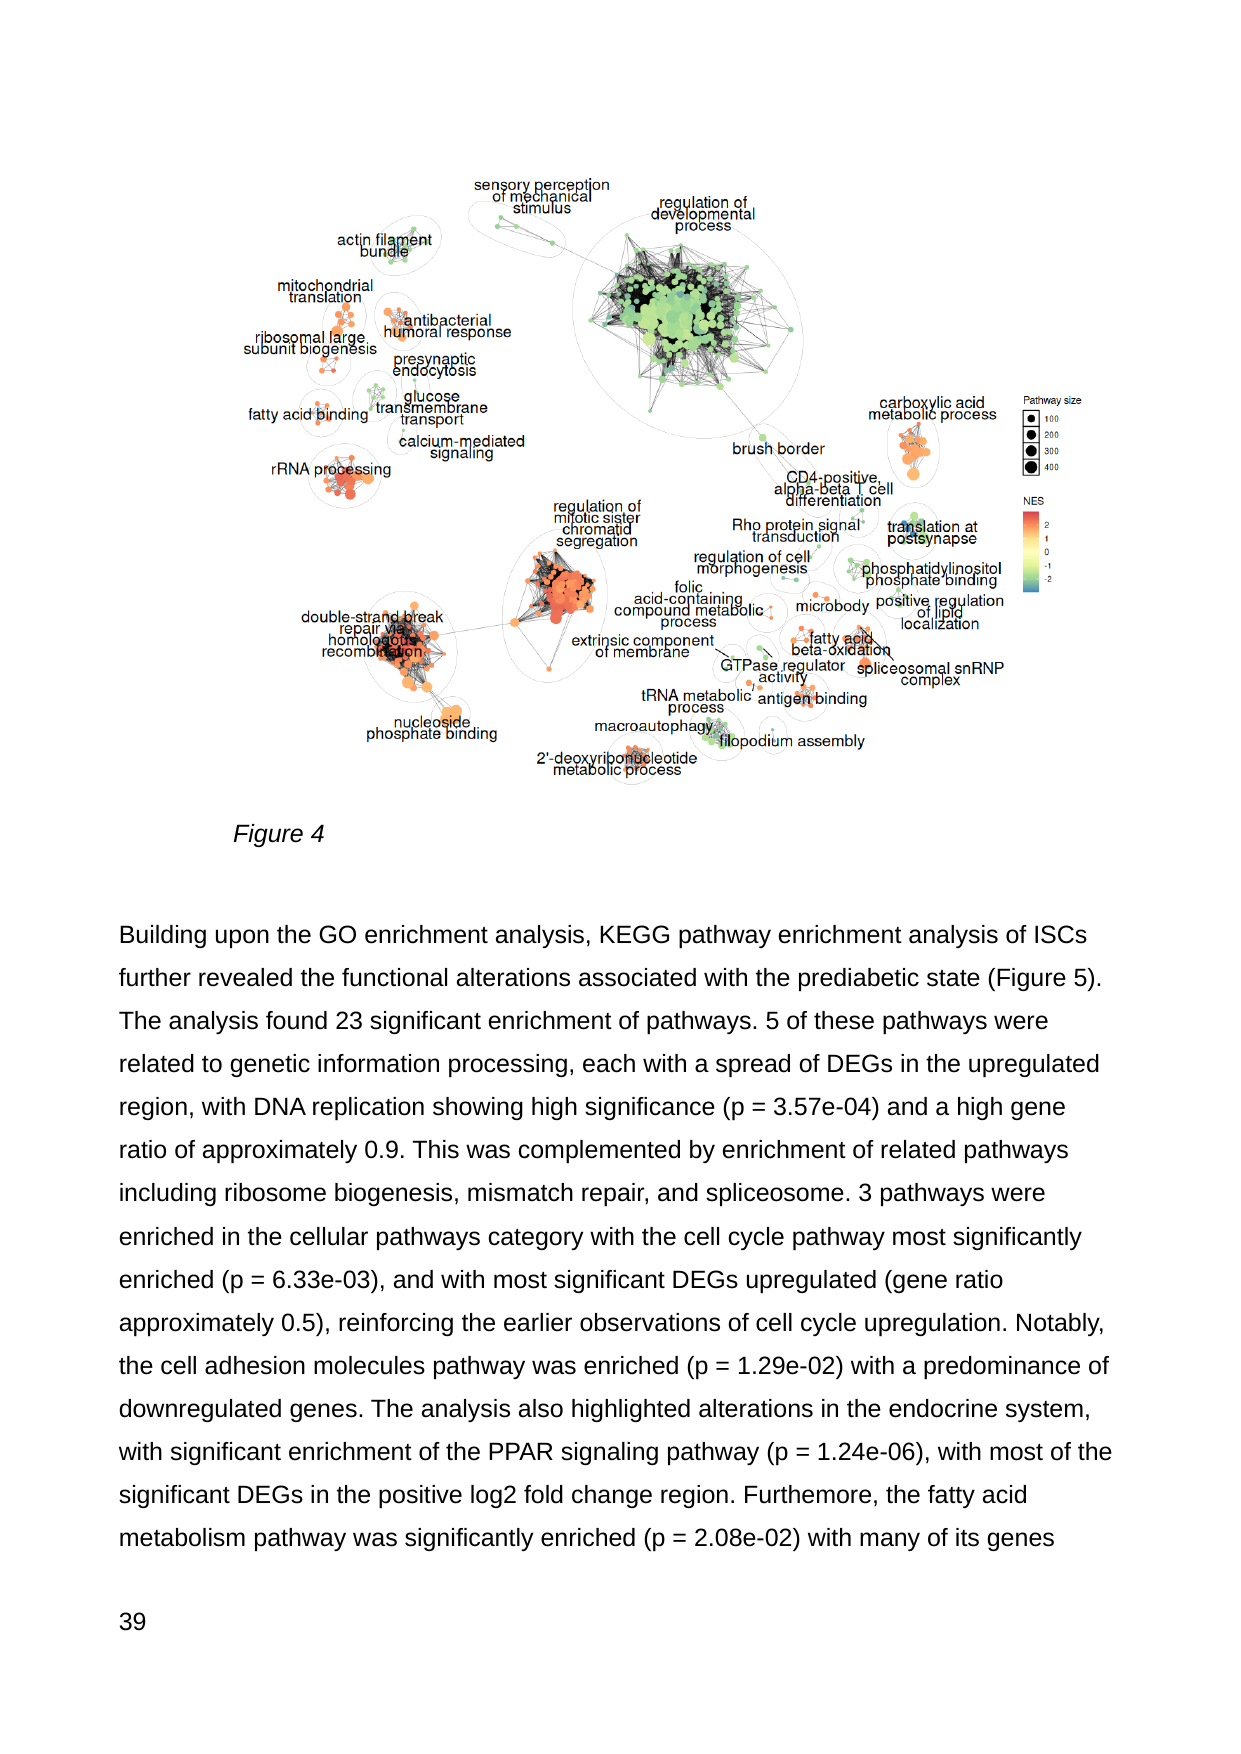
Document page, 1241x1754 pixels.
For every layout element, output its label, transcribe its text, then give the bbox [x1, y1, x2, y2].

text Building upon the GO enrichment analysis, KEGG pathway enrichment analysis of ISCs further revealed the functional alterations associated with the prediabetic state (Figure 5). The analysis found 23 significant enrichment of pathways. 5 of these pathways were related to genetic information processing, each with a spread of DEGs in the upregulated region, with DNA replication showing high significance (p = 3.57e-04) and a high gene ratio of approximately 0.9. This was complemented by enrichment of related pathways including ribosome biogenesis, mismatch repair, and spliceosome. 3 pathways were enriched in the cellular pathways category with the cell cycle pathway most significantly enriched (p = 6.33e-03), and with most significant DEGs upregulated (gene ratio approximately 0.5), reinforcing the earlier observations of cell cycle upregulation. Notably, the cell adhesion molecules pathway was enriched (p = 1.29e-02) with a predominance of downregulated genes. The analysis also highlighted alterations in the endocrine system, with significant enrichment of the PPAR signaling pathway (p = 1.24e-06), with most of the significant DEGs in the positive log2 fold change region. Furthemore, the fatty acid metabolism pathway was significantly enriched (p = 2.08e-02) with many of its genes [118, 919, 1122, 1552]
text Figure 4 [233, 792, 1088, 847]
picture [232, 168, 1089, 792]
